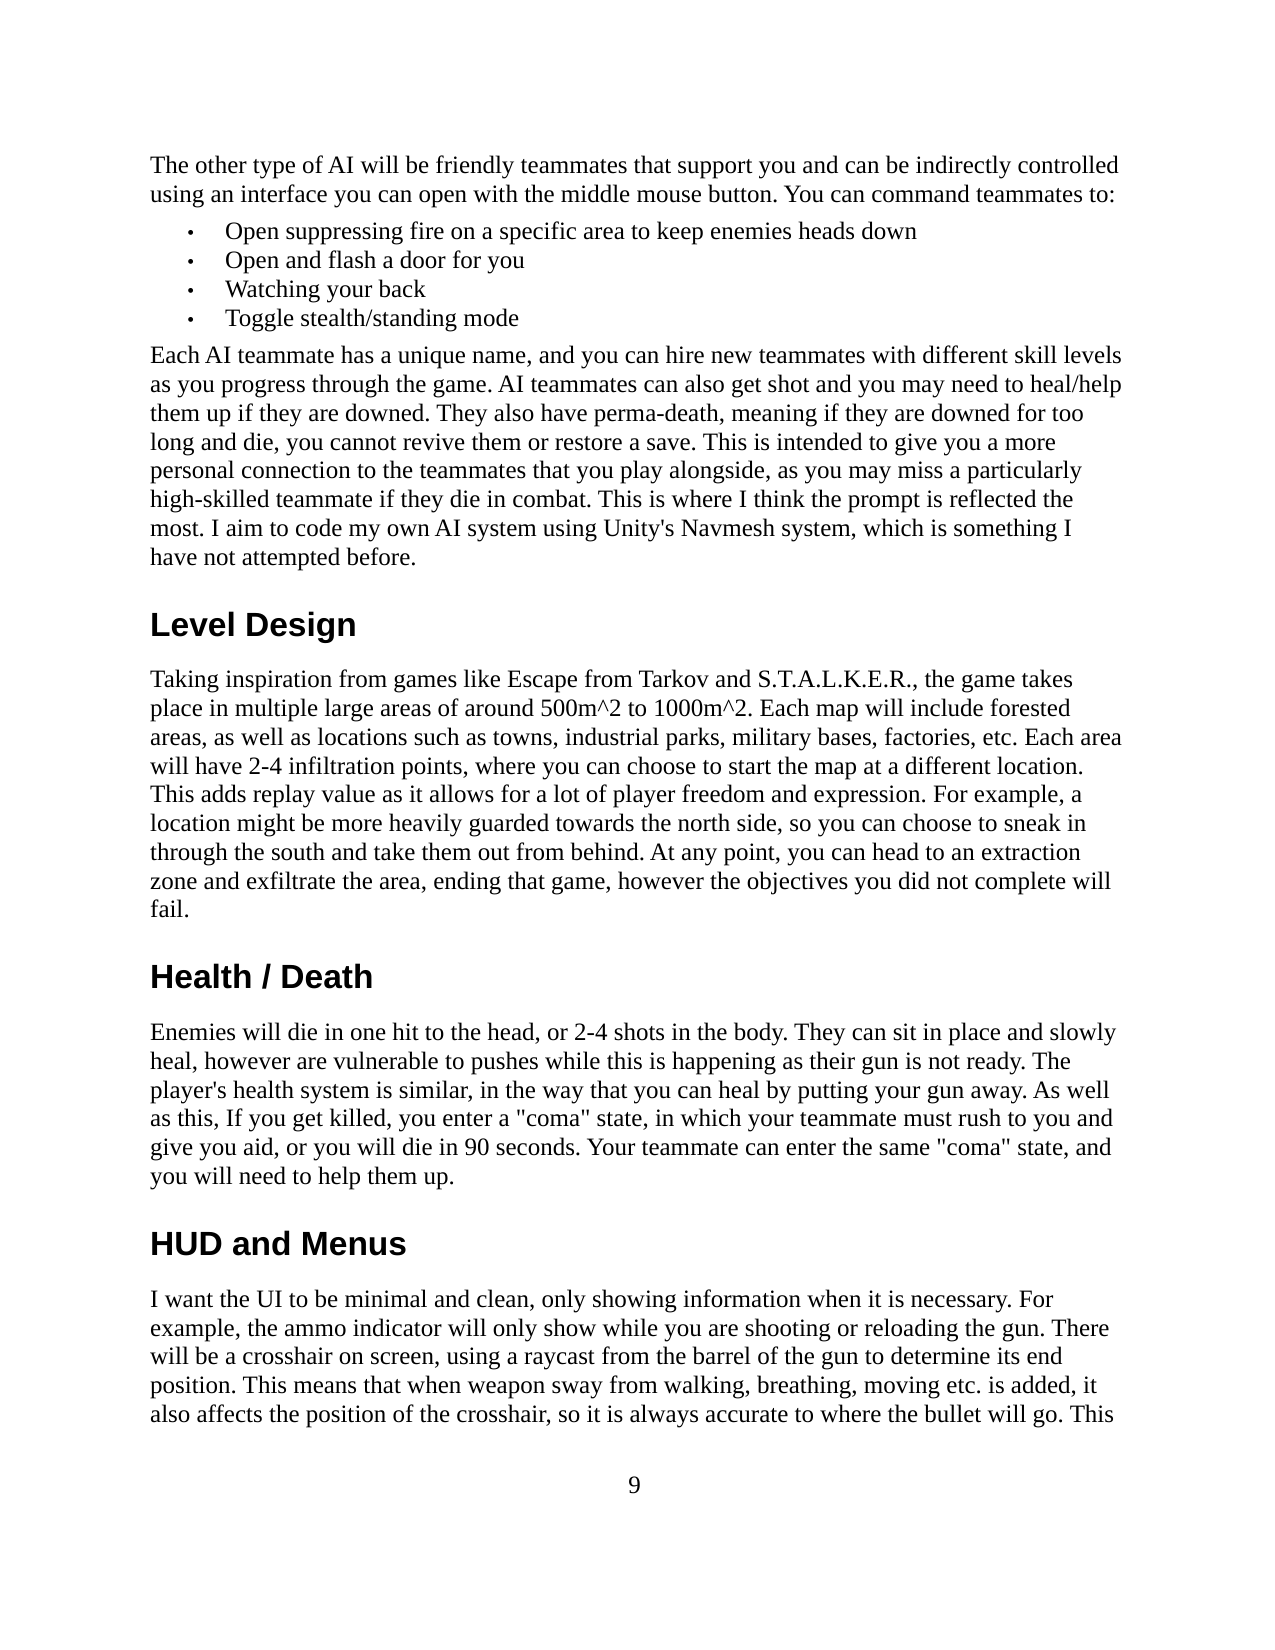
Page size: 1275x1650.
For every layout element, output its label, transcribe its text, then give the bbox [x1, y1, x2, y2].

list Open suppressing fire on a specific area to keep enemies heads down [187, 216, 1125, 245]
list Watching your back [187, 274, 1125, 303]
text I want the UI to be minimal and clean, only showing information when it is necessary. For example, the ammo indicator will only show while you are shooting or reloading the gun. There will be a crosshair on screen, using a raycast from the barrel of the gun to determine its end position. This means that when weapon sway from walking, breathing, moving etc. is added, it also affects the position of the crosshair, so it is always accurate to where the bullet will go. This [150, 1284, 1125, 1428]
text The other type of AI will be friendly teammates that support you and can be indirectly controlled using an interface you can open with the middle mouse button. You can command teammates to: [150, 150, 1125, 207]
text Each AI teammate has a unique name, and you can hire new teammates with different skill levels as you progress through the game. AI teammates can also get shot and you may need to heal/help them up if they are downed. They also have perma-death, meaning if they are downed for too long and die, you cannot revive them or restore a save. This is intended to give you a more personal connection to the teammates that you play alongside, as you may miss a particularly high-skilled teammate if they die in combat. This is where I think the prompt is reflected the most. I aim to code my own AI system using Unity's Navmesh system, which is something I have not attempted before. [150, 340, 1125, 570]
text Enemies will die in one hit to the head, or 2-4 shots in the body. They can sit in place and slowly heal, however are vulnerable to pushes while this is happening as their gun is not ready. The player's health system is similar, in the way that you can heal by putting your gun away. As well as this, If you get killed, you enter a "coma" state, in which your teammate must rush to you and give you aid, or you will die in 90 seconds. Your teammate can enter the same "coma" state, and you will need to help them up. [150, 1017, 1125, 1190]
list Open and flash a door for you [187, 245, 1125, 274]
subtitle HUD and Menus [150, 1224, 1125, 1262]
text Taking inspiration from games like Escape from Tarkov and S.T.A.L.K.E.R., the game takes place in multiple large areas of around 500m^2 to 1000m^2. Each map will include forested areas, as well as locations such as towns, industrial parks, military bases, factories, etc. Each area will have 2-4 infiltration points, where you can choose to start the map at a different location. This adds replay value as it allows for a lot of player freedom and expression. For example, a location might be more heavily guarded towards the north side, so you can choose to sneak in through the south and take them out from behind. At any point, you can head to an extraction zone and exfiltrate the area, ending that game, however the objectives you did not complete will fail. [150, 664, 1125, 923]
subtitle Health / Death [150, 957, 1125, 996]
subtitle Level Design [150, 604, 1125, 643]
list Toggle stealth/standing mode [187, 303, 1125, 331]
